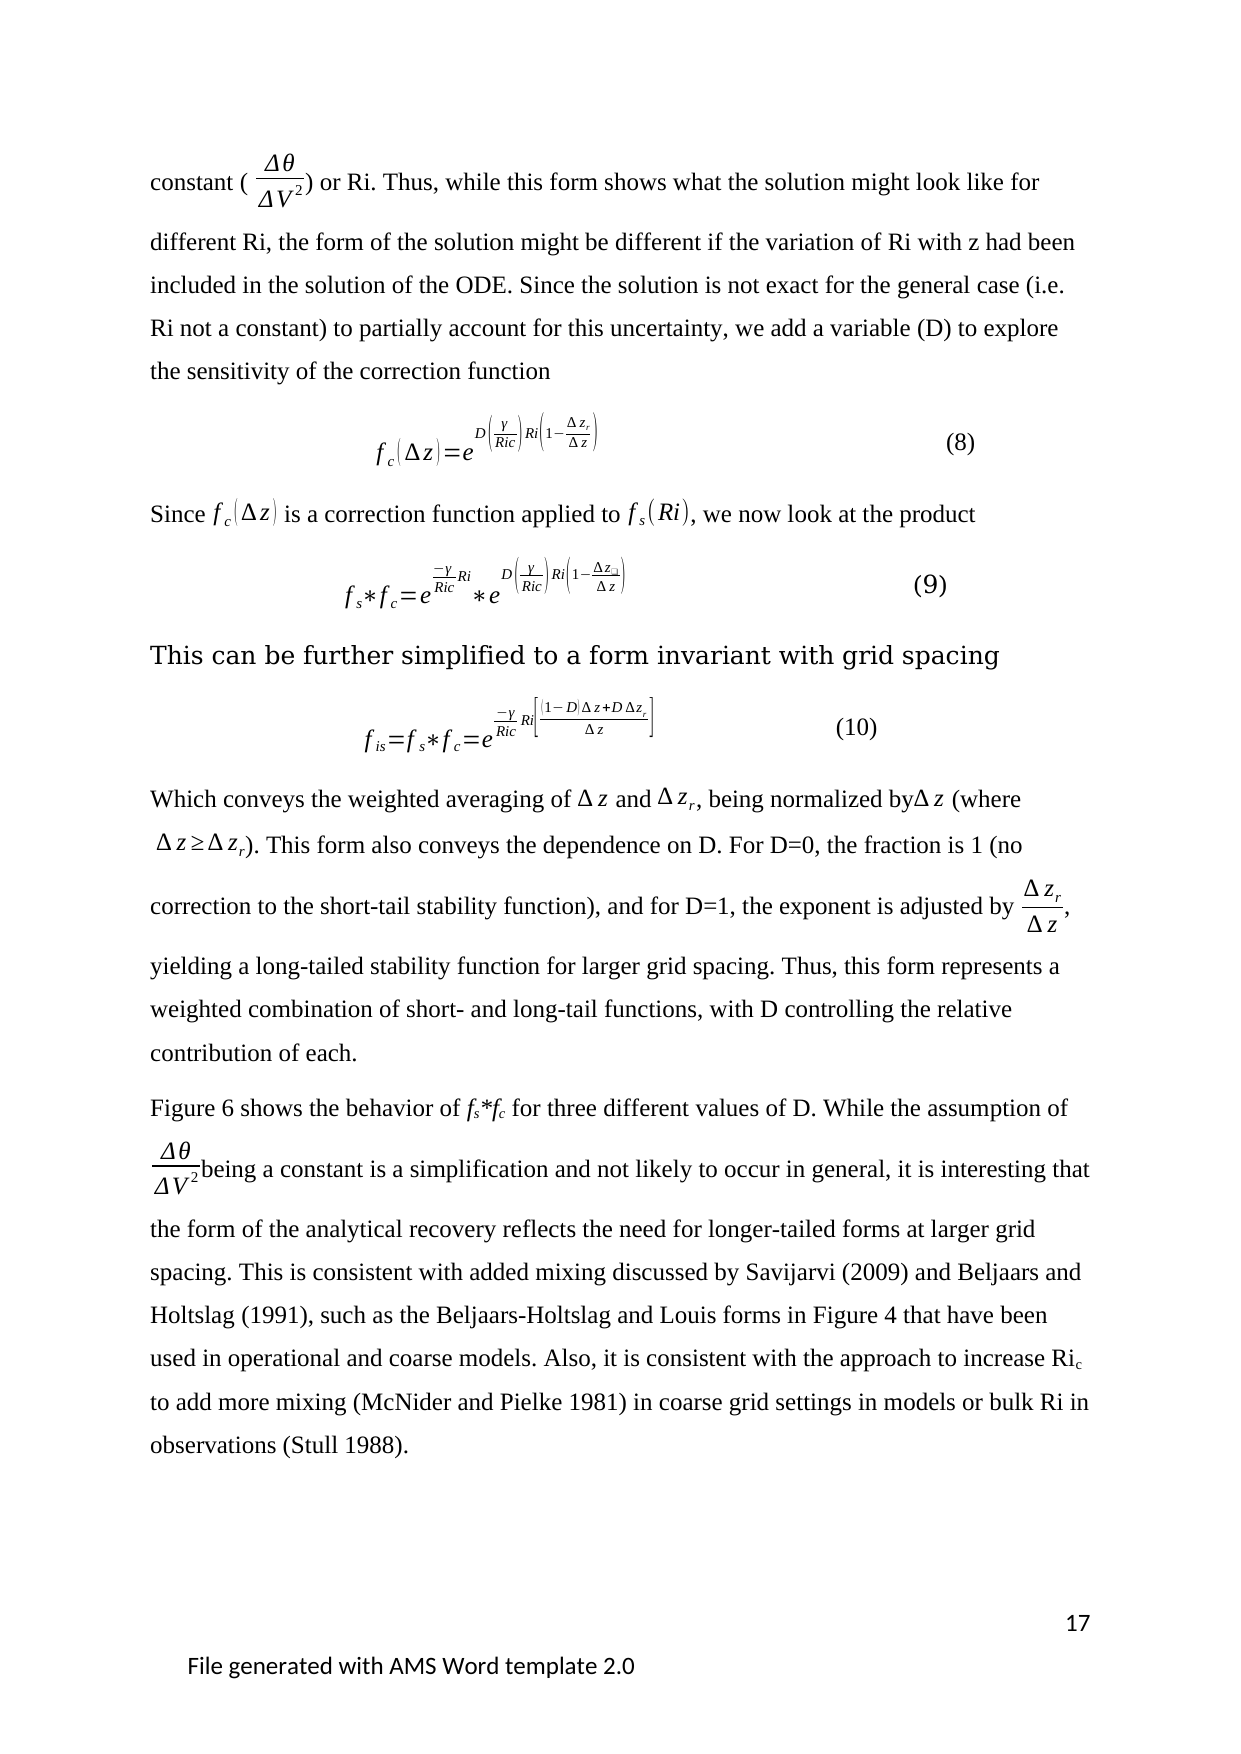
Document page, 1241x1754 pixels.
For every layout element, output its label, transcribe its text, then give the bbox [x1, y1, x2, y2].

text Figure 6 shows the behavior of fs*fc for three different values of D. While the assumption of being a constant is a simplification and not likely to occur in general, it is interesting that the form of the analytical recovery reflects the need for longer-tailed forms at larger grid spacing. This is consistent with added mixing discussed by Savijarvi (2009) and Beljaars and Holtslag (1991), such as the Beljaars-Holtslag and Louis forms in Figure 4 that have been used in operational and coarse models. Also, it is consistent with the approach to increase Ric to add more mixing (McNider and Pielke 1981) in coarse grid settings in models or bulk Ri in observations (Stull 1988). [150, 1093, 1090, 1458]
text (9) [150, 557, 1090, 612]
text (8) [150, 412, 1090, 470]
text Since is a correction function applied to , we now look at the product [150, 497, 1090, 530]
text But, with the caution that the form of this solution is based on being a constant, or equivalently, Ri a constant. However, we can plot the solution for different values of this constant ( ) or Ri. Thus, while this form shows what the solution might look like for different Ri, the form of the solution might be different if the variation of Ri with z had been included in the solution of the ODE. Since the solution is not exact for the general case (i.e. Ri not a constant) to partially account for this uncertainty, we add a variable (D) to explore the sensitivity of the correction function [150, 150, 1090, 385]
text Which conveys the weighted averaging of and , being normalized by (where ). This form also conveys the dependence on D. For D=0, the fraction is 1 (no correction to the short-tail stability function), and for D=1, the exponent is adjusted by , yielding a long-tailed stability function for larger grid spacing. Thus, this form represents a weighted combination of short- and long-tail functions, with D controlling the relative contribution of each. [150, 783, 1090, 1066]
text This can be further simplified to a form invariant with grid spacing [150, 640, 1090, 670]
text (10) [150, 697, 1090, 756]
